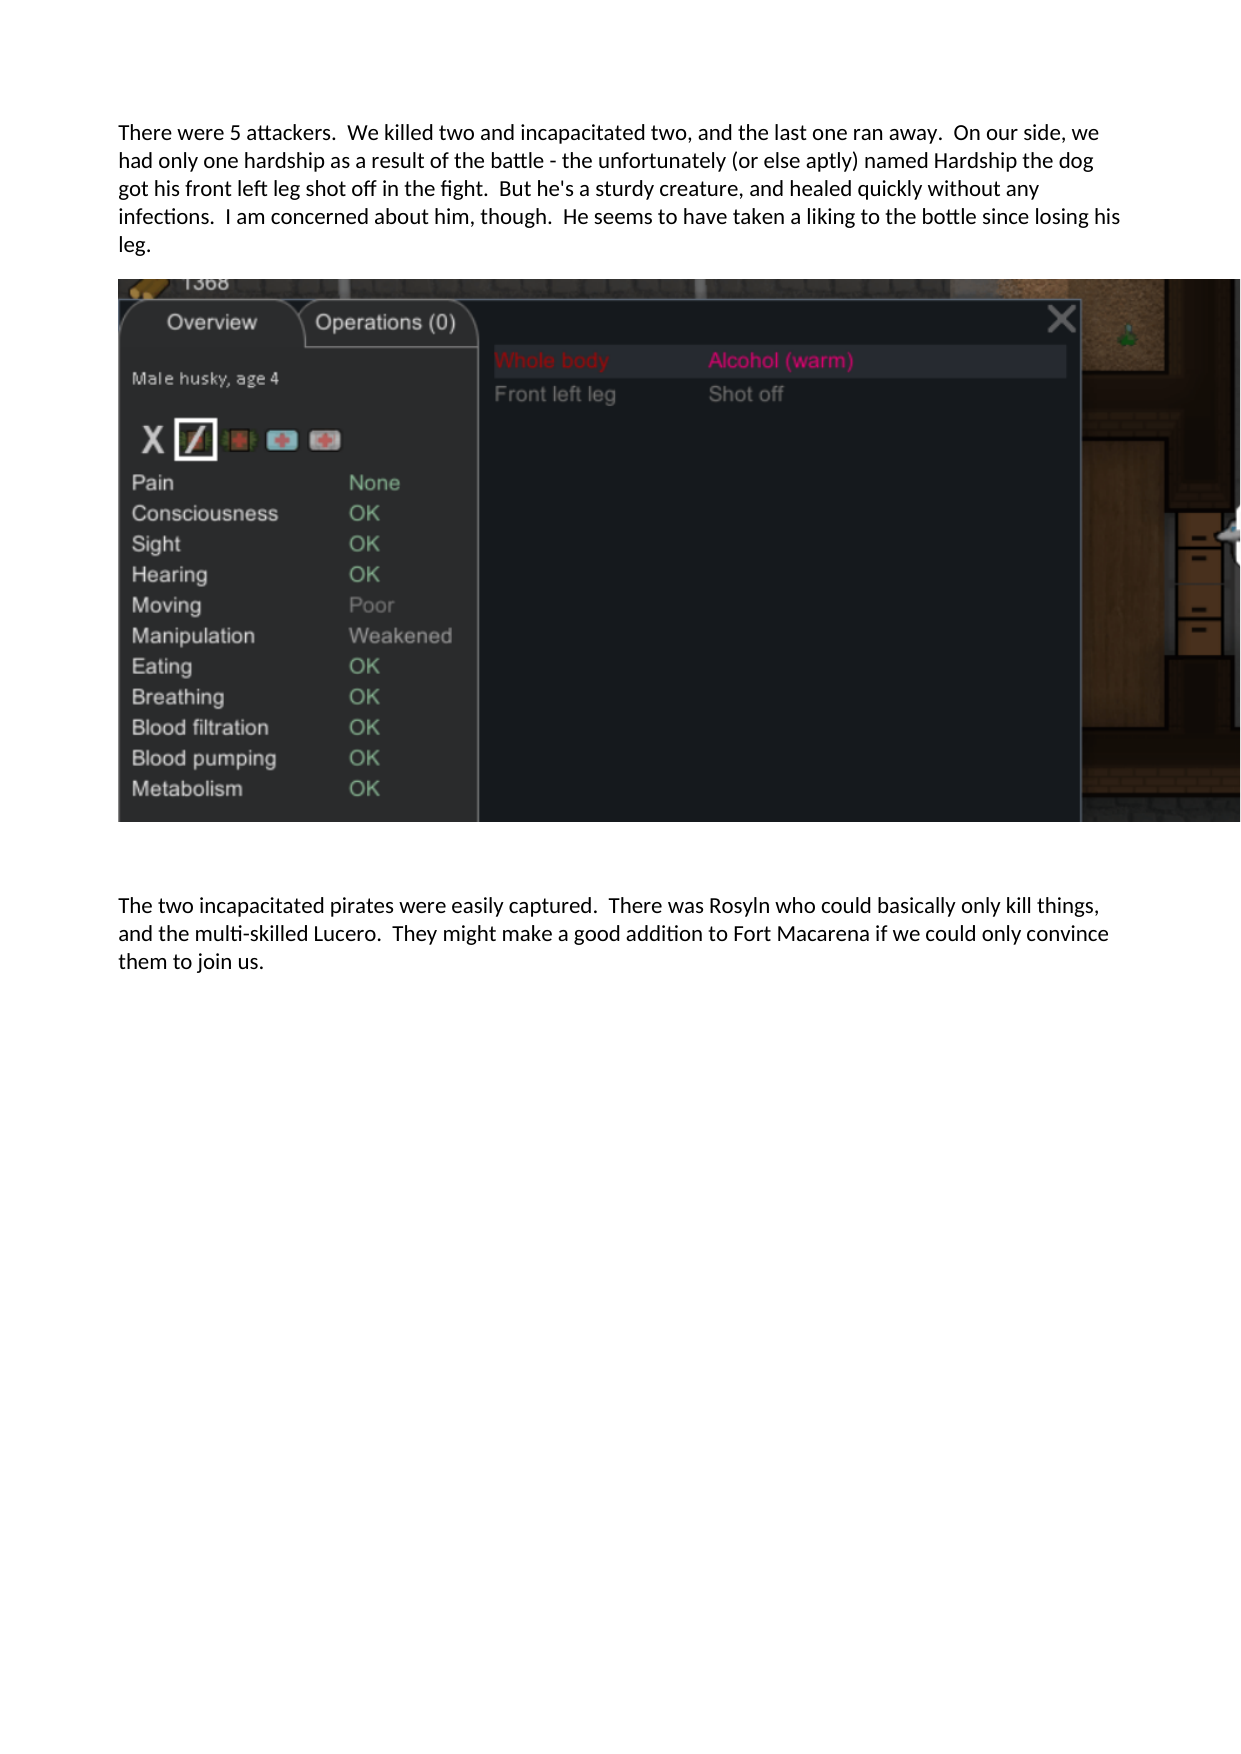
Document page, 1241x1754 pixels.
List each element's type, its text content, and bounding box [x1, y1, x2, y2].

text The two incapacitated pirates were easily captured. There was Rosyln who could basically only kill things, and the multi-skilled Lucero. They might make a good addition to Fort Macarena if we could only convince them to join us. [118, 891, 1122, 975]
text There were 5 attackers. We killed two and incapacitated two, and the last one ran away. On our side, we had only one hardship as a result of the battle - the unfortunately (or else aptly) named Hardship the dog got his front left leg shot off in the fight. But he's a sturdy creature, and healed quickly without any infections. I am concerned about him, though. He seems to have taken a liking to the bottle since losing his leg. [118, 118, 1122, 258]
